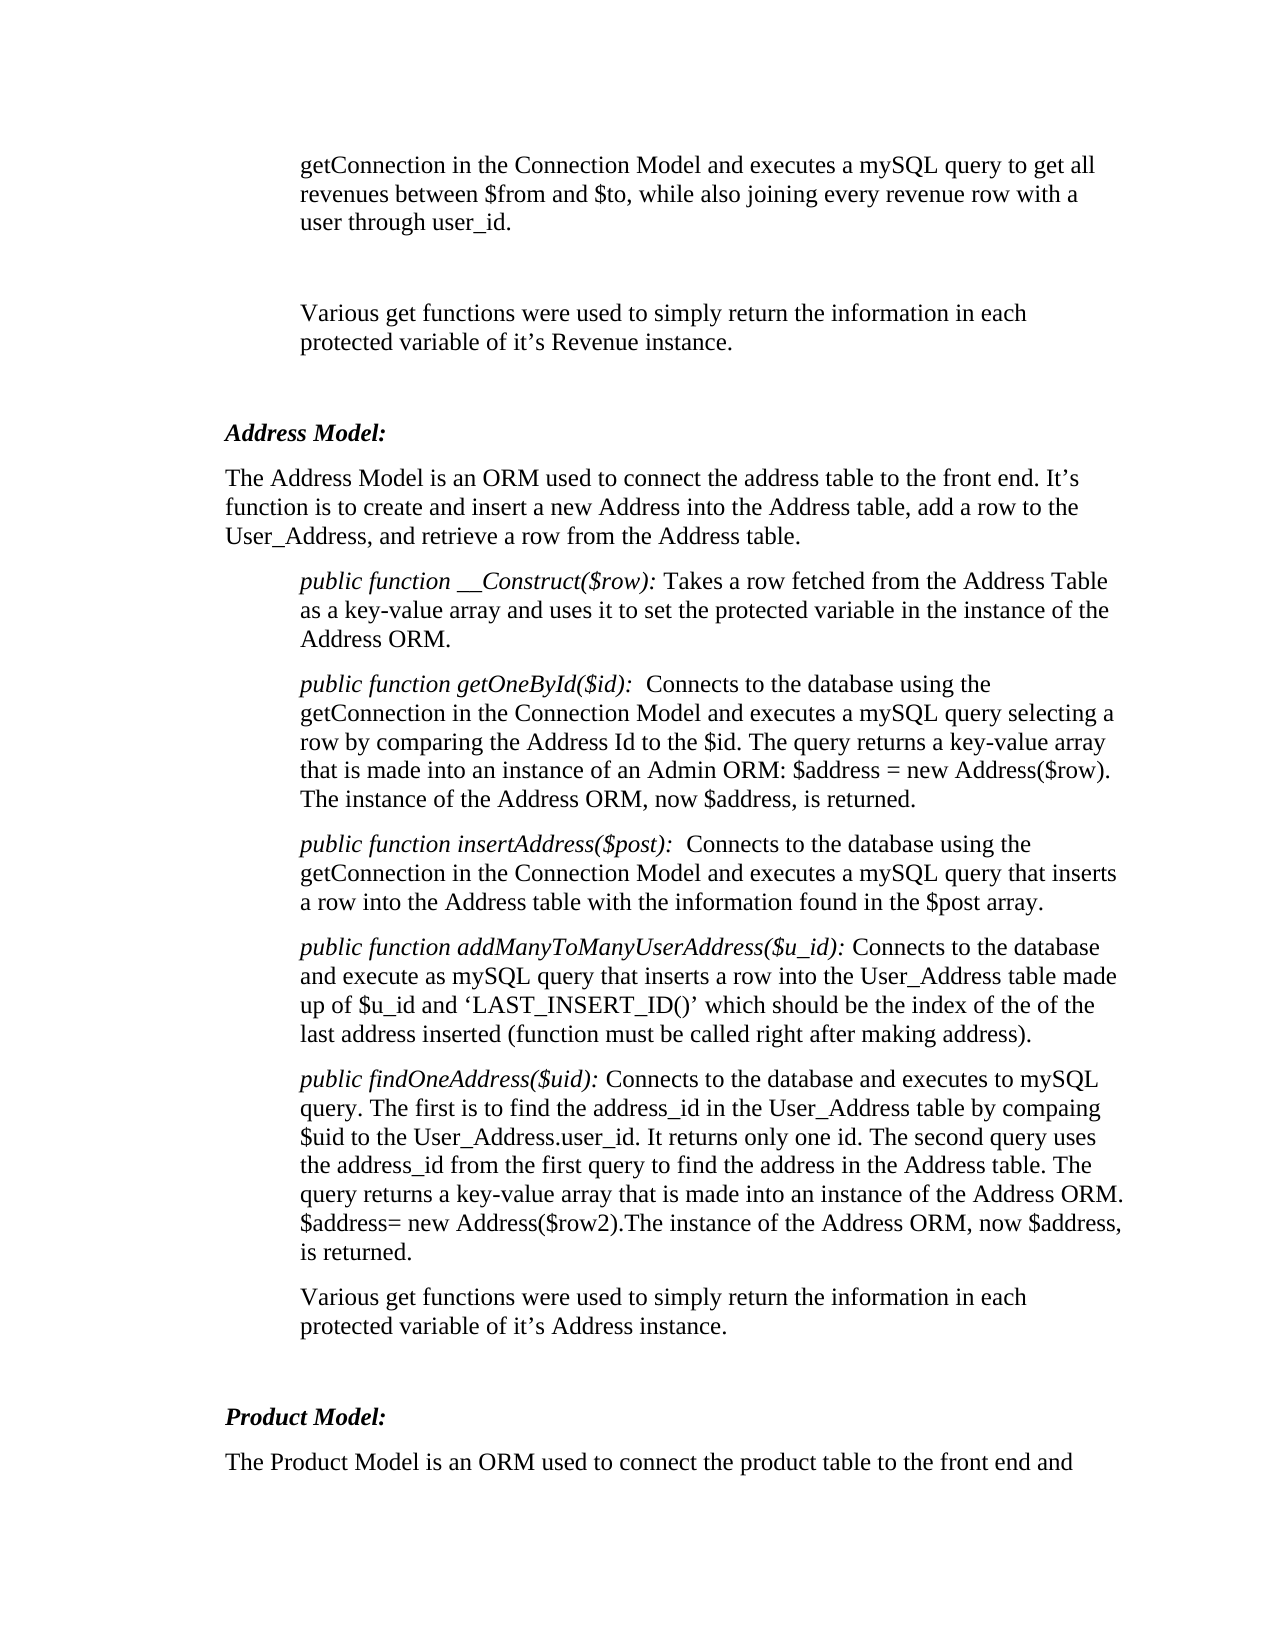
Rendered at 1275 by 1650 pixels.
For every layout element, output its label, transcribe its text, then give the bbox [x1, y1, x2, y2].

text public function getOneById($id): Connects to the database using the getConnection in the Connection Model and executes a mySQL query selecting a row by comparing the Address Id to the $id. The query returns a key-value array that is made into an instance of an Admin ORM: $address = new Address($row). The instance of the Address ORM, now $address, is returned. [300, 669, 1125, 813]
text Various get functions were used to simply return the information in each protected variable of it’s Address instance. [300, 1282, 1125, 1339]
text Product Model: [150, 1402, 1125, 1430]
text public findOneAddress($uid): Connects to the database and executes to mySQL query. The first is to find the address_id in the User_Address table by compaing $uid to the User_Address.user_id. It returns only one id. The second query uses the address_id from the first query to find the address in the Address table. The query returns a key-value array that is made into an instance of the Address ORM. $address= new Address($row2).The instance of the Address ORM, now $address, is returned. [300, 1064, 1125, 1265]
text public function __Construct($row): Takes a row fetched from the Address Table as a key-value array and uses it to set the protected variable in the instance of the Address ORM. [300, 566, 1125, 652]
text public function addManyToManyUserAddress($u_id): Connects to the database and execute as mySQL query that inserts a row into the User_Address table made up of $u_id and ‘LAST_INSERT_ID()’ which should be the index of the of the last address inserted (function must be called right after making address). [300, 932, 1125, 1047]
text The Product Model is an ORM used to connect the product table to the front end and [225, 1447, 1125, 1476]
text The Address Model is an ORM used to connect the address table to the front end. It’s function is to create and insert a new Address into the Address table, add a row to the User_Address, and retrieve a row from the Address table. [225, 463, 1125, 549]
text getConnection in the Connection Model and executes a mySQL query to get all revenues between $from and $to, while also joining every revenue row with a user through user_id. [300, 150, 1125, 236]
text Address Model: [150, 418, 1125, 447]
text Various get functions were used to simply return the information in each protected variable of it’s Revenue instance. [300, 298, 1125, 356]
text public function insertAddress($post): Connects to the database using the getConnection in the Connection Model and executes a mySQL query that inserts a row into the Address table with the information found in the $post array. [300, 829, 1125, 916]
